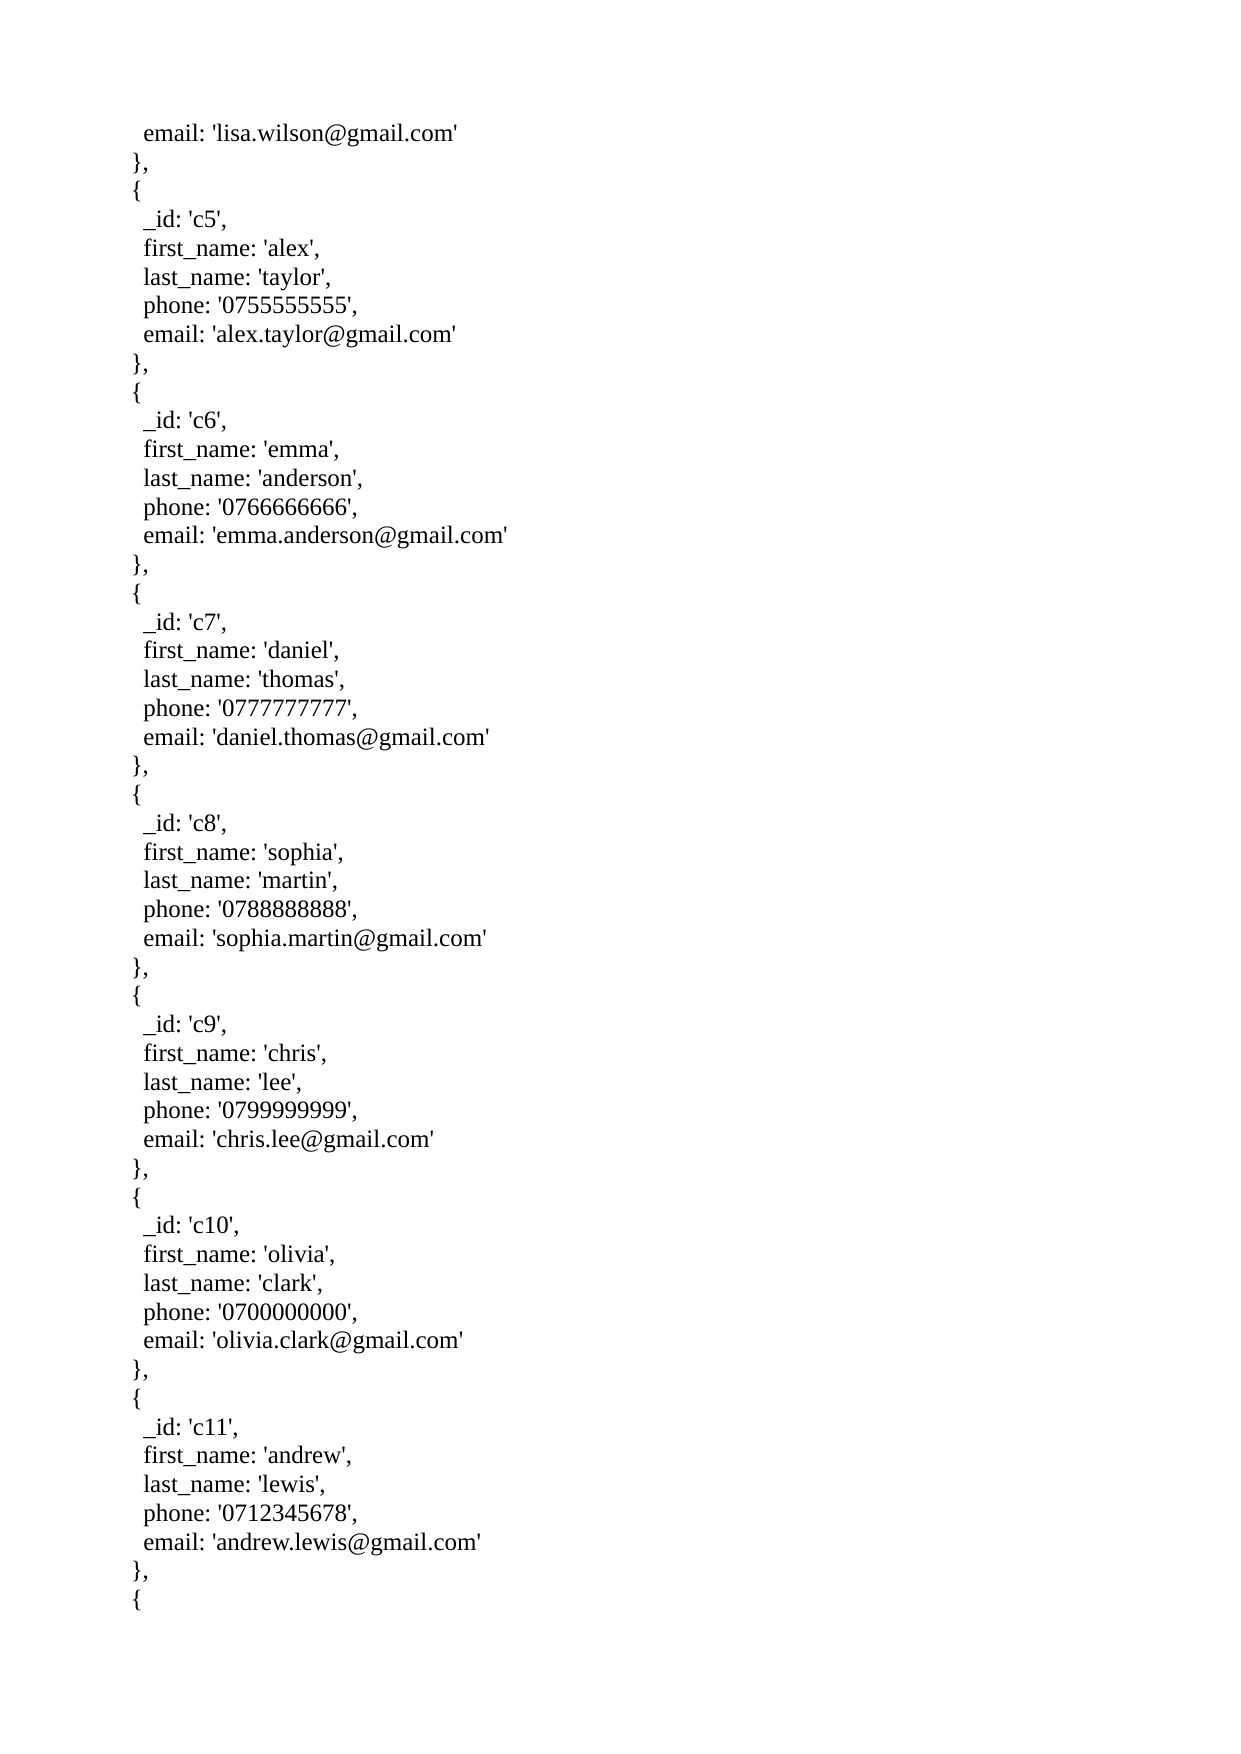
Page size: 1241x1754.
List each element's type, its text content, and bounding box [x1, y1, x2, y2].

text phone: '0777777777', [118, 693, 1122, 722]
text first_name: 'alex', [118, 233, 1122, 262]
text first_name: 'daniel', [118, 636, 1122, 664]
text { [118, 578, 1122, 607]
text phone: '0700000000', [118, 1297, 1122, 1326]
text }, [118, 1556, 1122, 1584]
text phone: '0799999999', [118, 1096, 1122, 1124]
text last_name: 'lewis', [118, 1469, 1122, 1498]
text }, [118, 1354, 1122, 1383]
text _id: 'c11', [118, 1412, 1122, 1441]
text { [118, 176, 1122, 204]
text { [118, 1182, 1122, 1211]
text }, [118, 952, 1122, 981]
text _id: 'c5', [118, 204, 1122, 233]
text { [118, 779, 1122, 808]
text phone: '0712345678', [118, 1498, 1122, 1527]
text _id: 'c6', [118, 406, 1122, 434]
text email: 'lisa.wilson@gmail.com' [118, 118, 1122, 147]
text }, [118, 147, 1122, 176]
text first_name: 'sophia', [118, 837, 1122, 866]
text _id: 'c8', [118, 808, 1122, 837]
text { [118, 1383, 1122, 1412]
text email: 'emma.anderson@gmail.com' [118, 521, 1122, 549]
text last_name: 'clark', [118, 1268, 1122, 1297]
text first_name: 'olivia', [118, 1239, 1122, 1268]
text { [118, 981, 1122, 1009]
text _id: 'c10', [118, 1211, 1122, 1239]
text }, [118, 751, 1122, 779]
text { [118, 1584, 1122, 1613]
text phone: '0755555555', [118, 291, 1122, 319]
text email: 'andrew.lewis@gmail.com' [118, 1527, 1122, 1556]
text }, [118, 348, 1122, 377]
text last_name: 'anderson', [118, 463, 1122, 492]
text last_name: 'lee', [118, 1067, 1122, 1096]
text last_name: 'taylor', [118, 262, 1122, 291]
text email: 'daniel.thomas@gmail.com' [118, 722, 1122, 751]
text first_name: 'andrew', [118, 1441, 1122, 1469]
text last_name: 'martin', [118, 866, 1122, 894]
text first_name: 'chris', [118, 1038, 1122, 1067]
text email: 'chris.lee@gmail.com' [118, 1124, 1122, 1153]
text email: 'alex.taylor@gmail.com' [118, 319, 1122, 348]
text }, [118, 549, 1122, 578]
text phone: '0788888888', [118, 894, 1122, 923]
text phone: '0766666666', [118, 492, 1122, 521]
text _id: 'c7', [118, 607, 1122, 636]
text last_name: 'thomas', [118, 664, 1122, 693]
text email: 'olivia.clark@gmail.com' [118, 1326, 1122, 1354]
text { [118, 377, 1122, 406]
text first_name: 'emma', [118, 434, 1122, 463]
text _id: 'c9', [118, 1009, 1122, 1038]
text email: 'sophia.martin@gmail.com' [118, 923, 1122, 952]
text }, [118, 1153, 1122, 1182]
